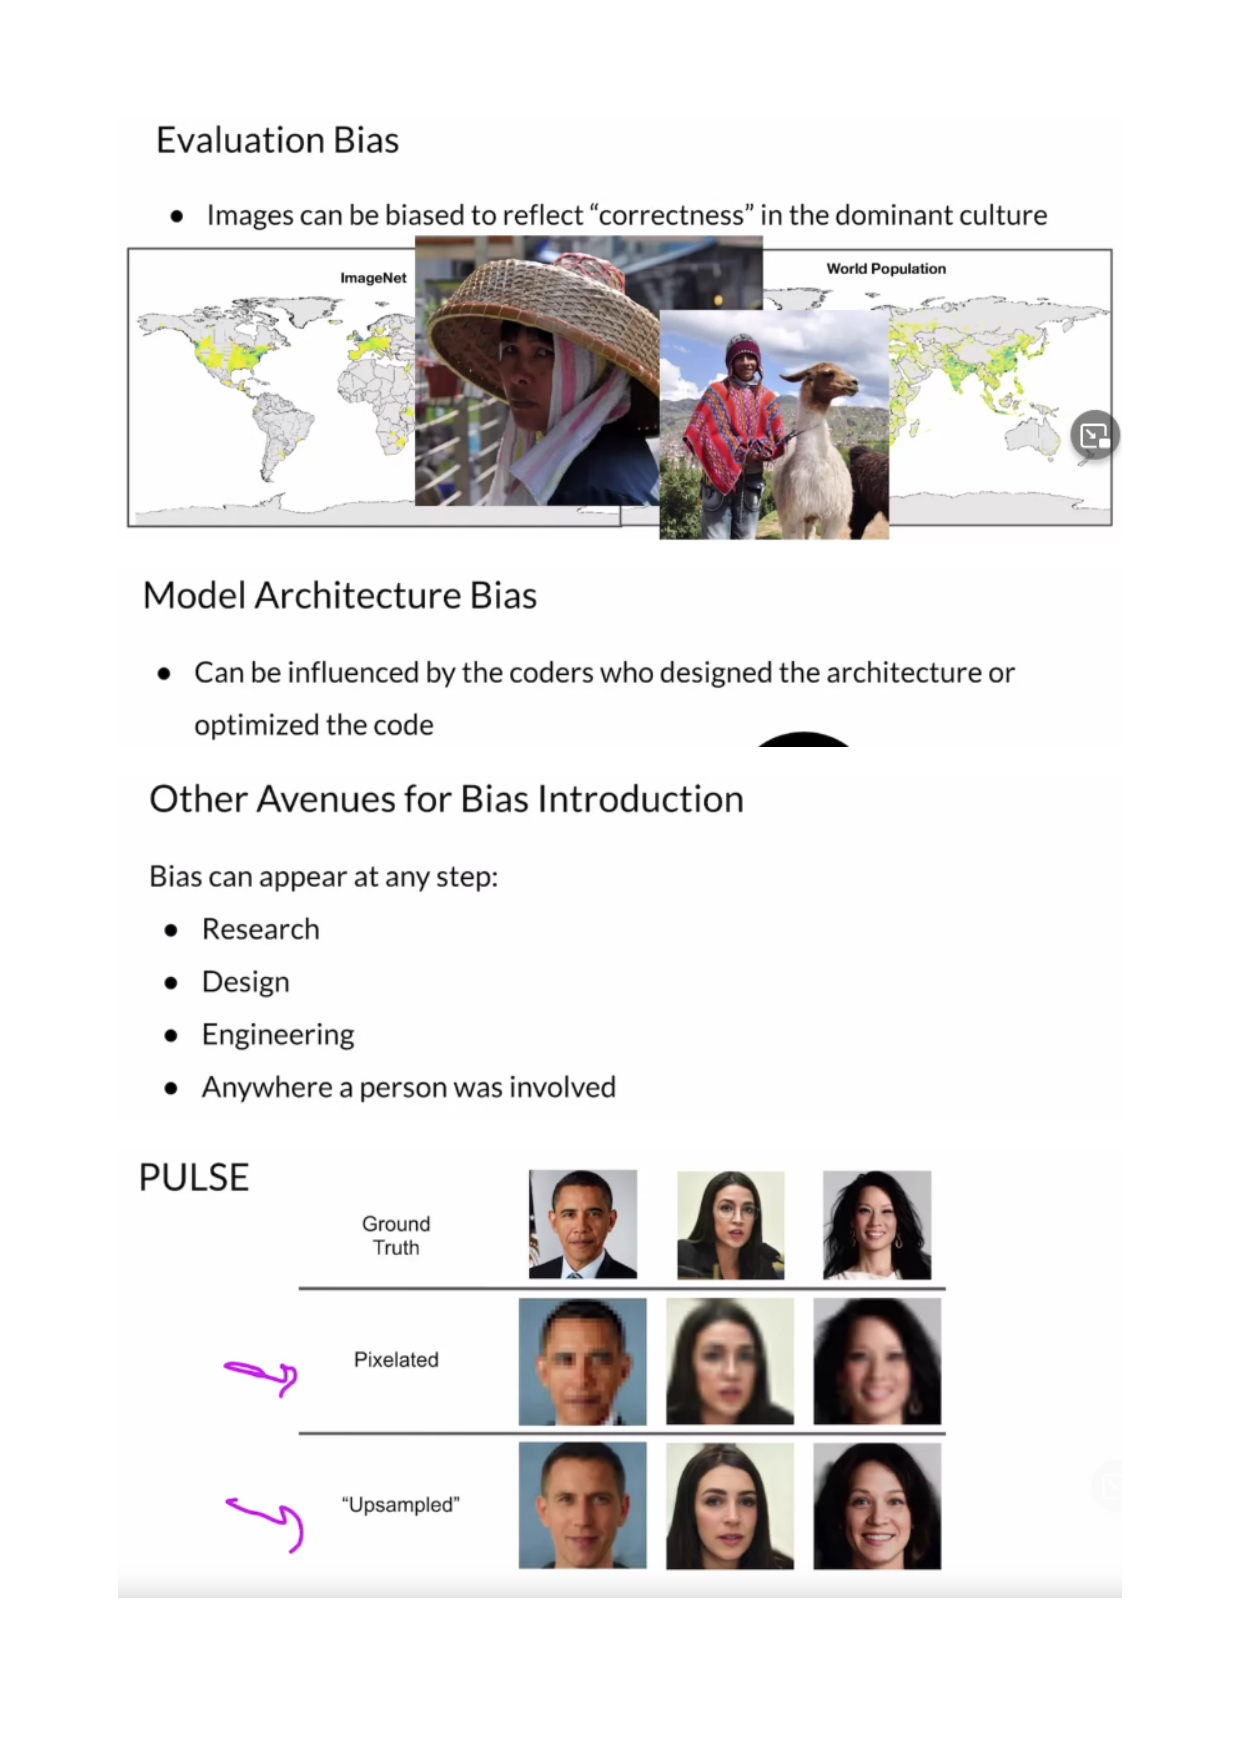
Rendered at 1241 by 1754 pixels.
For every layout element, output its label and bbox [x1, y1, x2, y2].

picture [118, 775, 1123, 1120]
picture [118, 1148, 1123, 1598]
picture [118, 569, 1123, 747]
picture [118, 118, 1123, 541]
